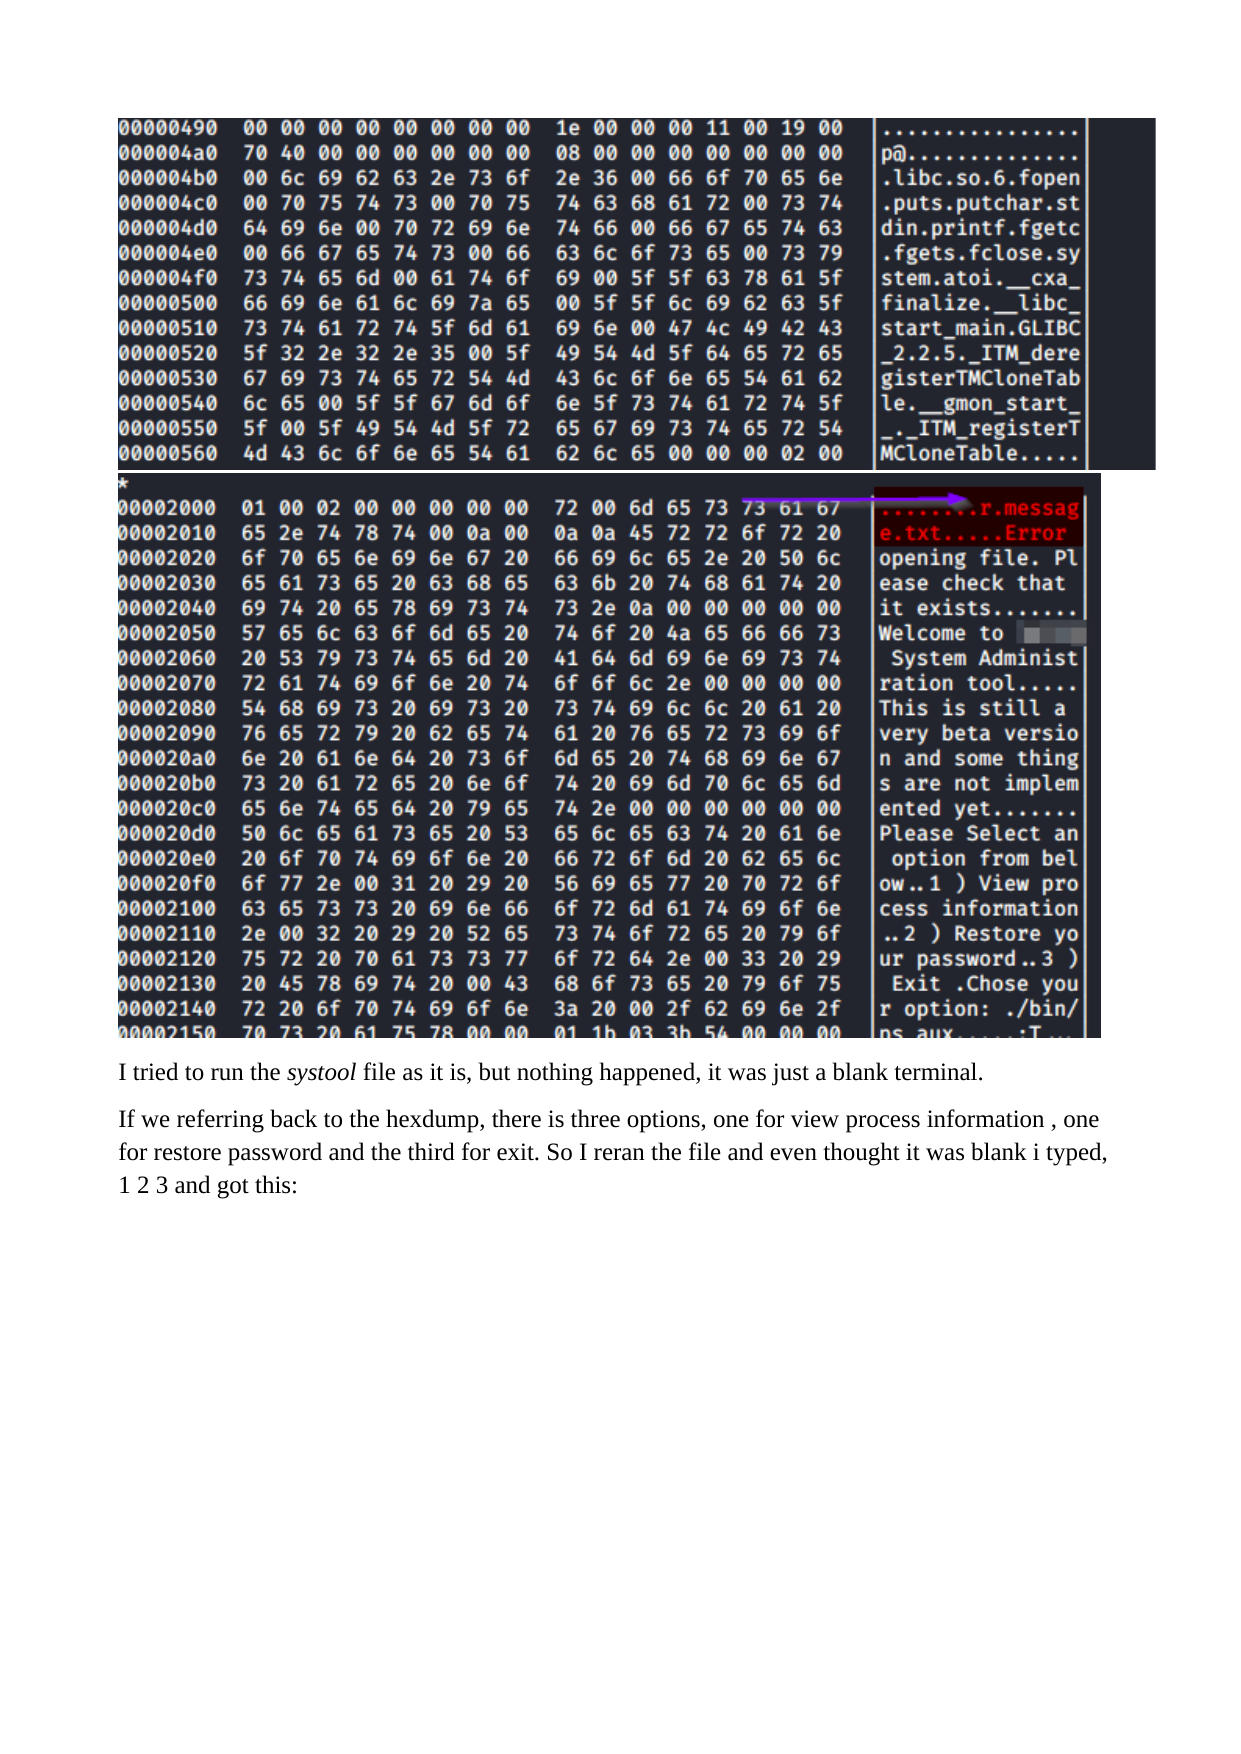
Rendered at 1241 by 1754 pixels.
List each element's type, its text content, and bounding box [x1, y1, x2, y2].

text I tried to run the systool file as it is, but nothing happened, it was just a blank terminal. [118, 1057, 1122, 1086]
picture [118, 473, 1101, 1038]
picture [118, 118, 1156, 470]
text If we referring back to the hexdump, there is three options, one for view process information , one for restore password and the third for exit. So I reran the file and even thought it was blank i typed, 1 2 3 and got this: [118, 1104, 1122, 1199]
